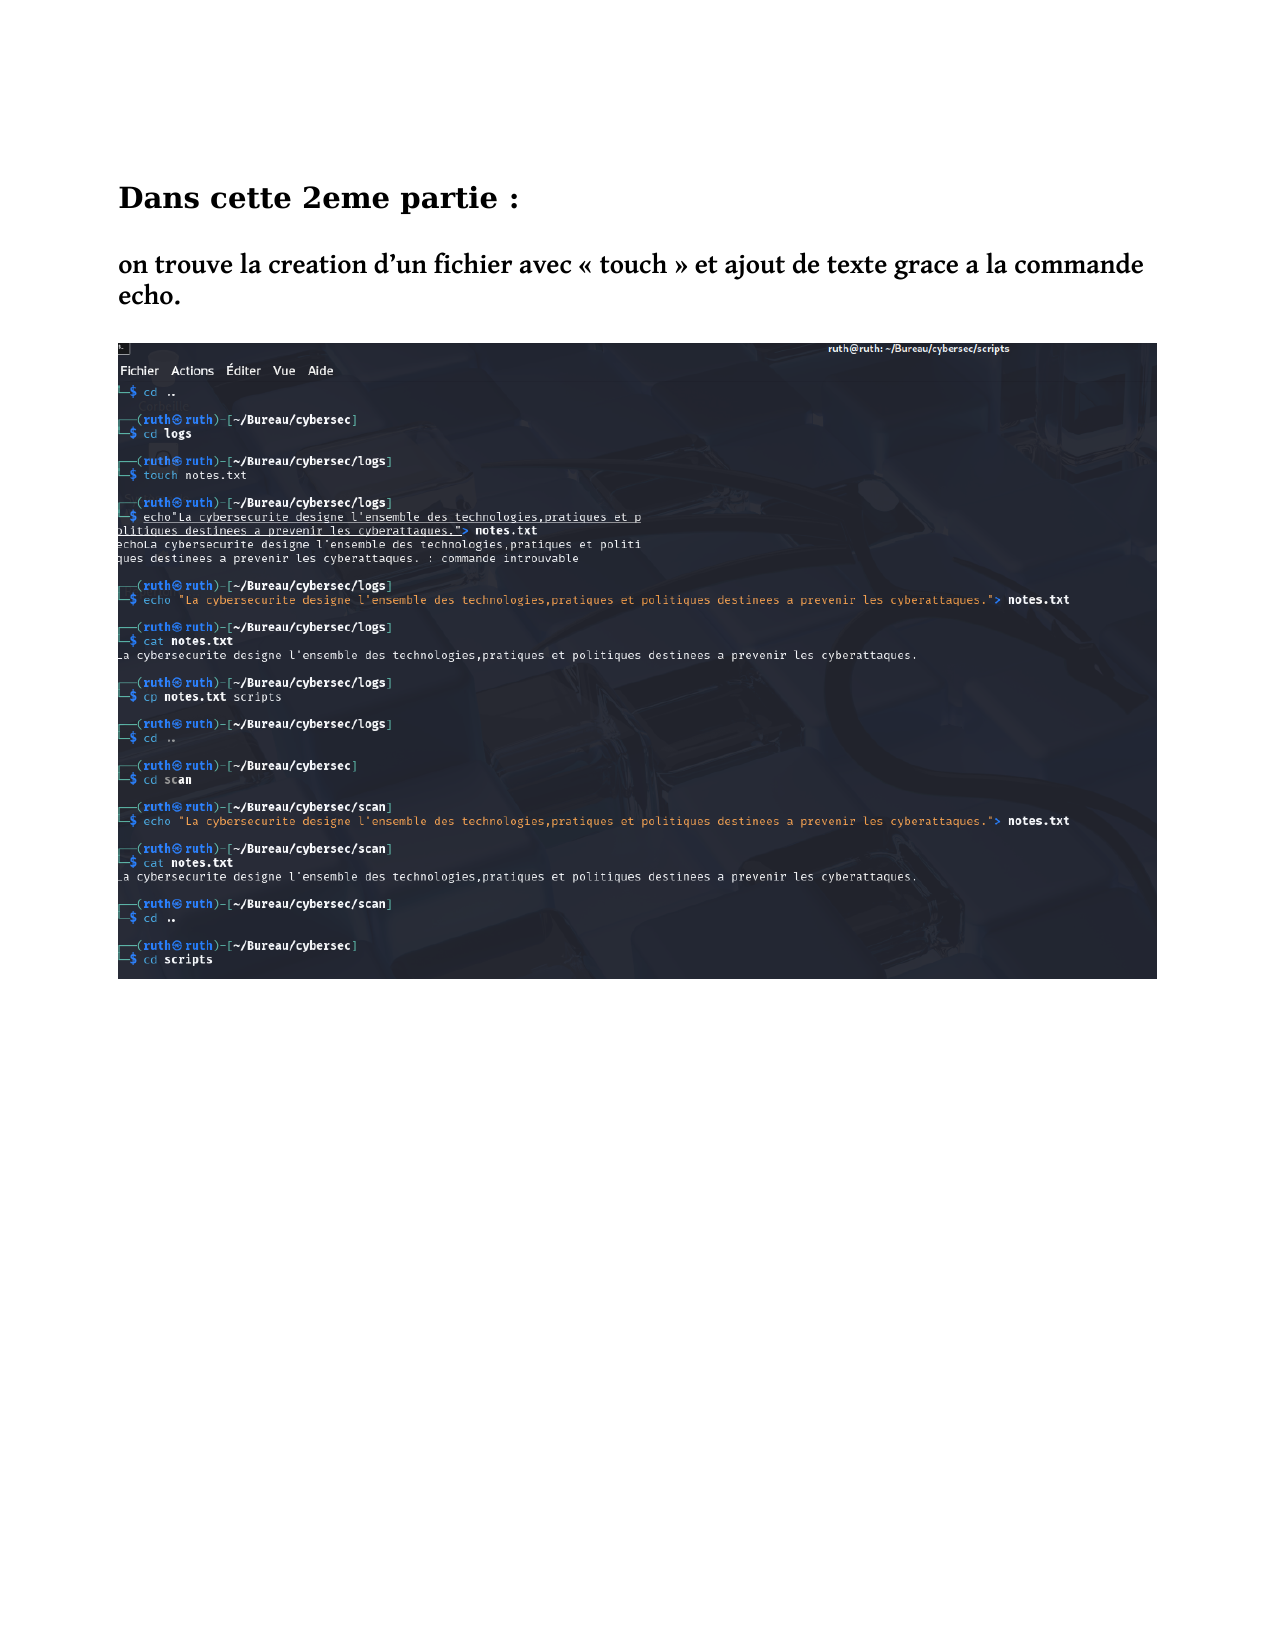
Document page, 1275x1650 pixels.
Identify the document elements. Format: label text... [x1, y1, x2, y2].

text Dans cette 2eme partie : [118, 181, 1157, 215]
picture [118, 343, 1157, 979]
text on trouve la creation d’un fichier avec « touch » et ajout de texte grace a la commande echo. [118, 249, 1157, 312]
